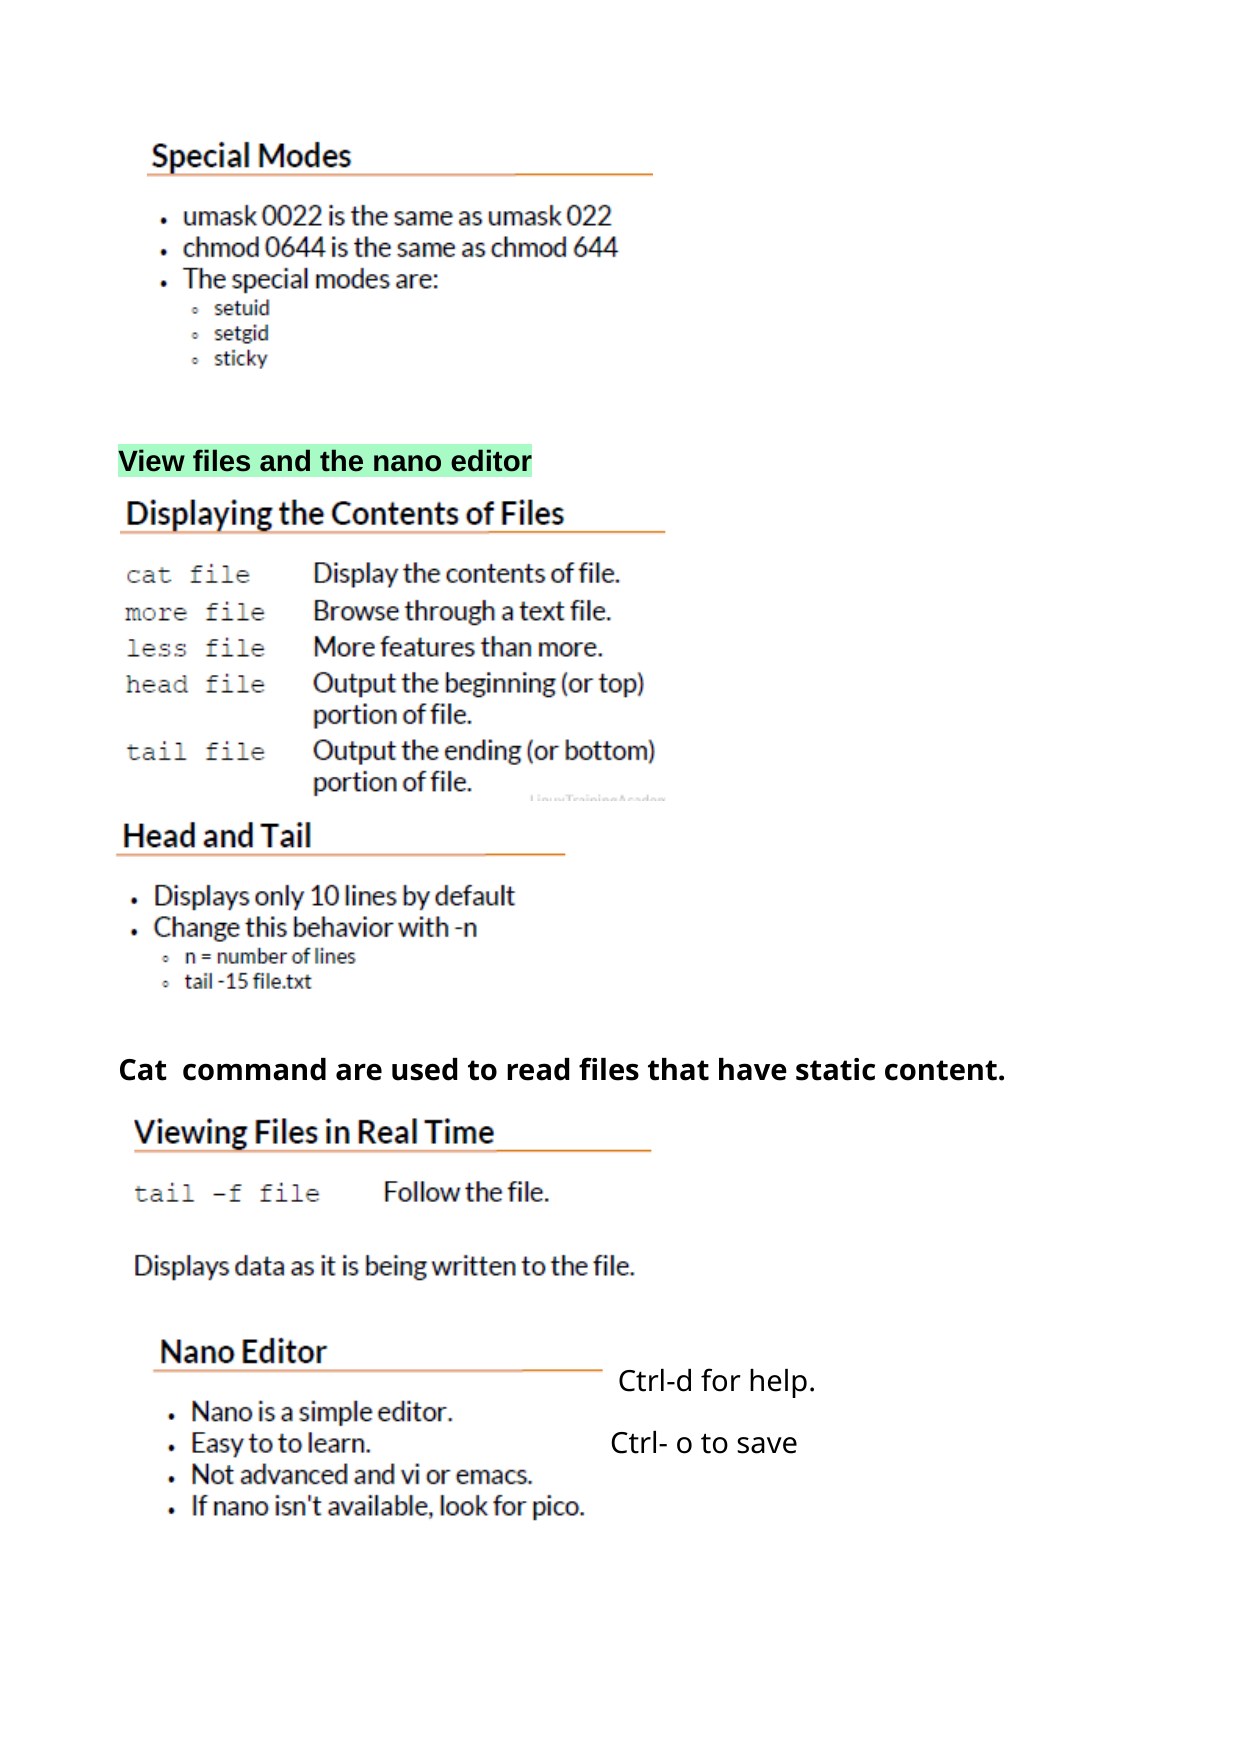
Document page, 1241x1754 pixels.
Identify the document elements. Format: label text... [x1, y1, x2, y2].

picture [134, 1103, 652, 1304]
text Ctrl- o to save [603, 1423, 1122, 1462]
text [118, 1423, 146, 1462]
text Ctrl-d for help. [603, 1361, 1122, 1400]
picture [146, 137, 653, 380]
picture [120, 490, 666, 801]
picture [146, 1332, 603, 1533]
picture [115, 813, 566, 1000]
text [118, 1361, 146, 1400]
subtitle View files and the nano editor [532, 444, 1122, 477]
text Cat command are used to read files that have static content. [118, 1049, 1122, 1089]
